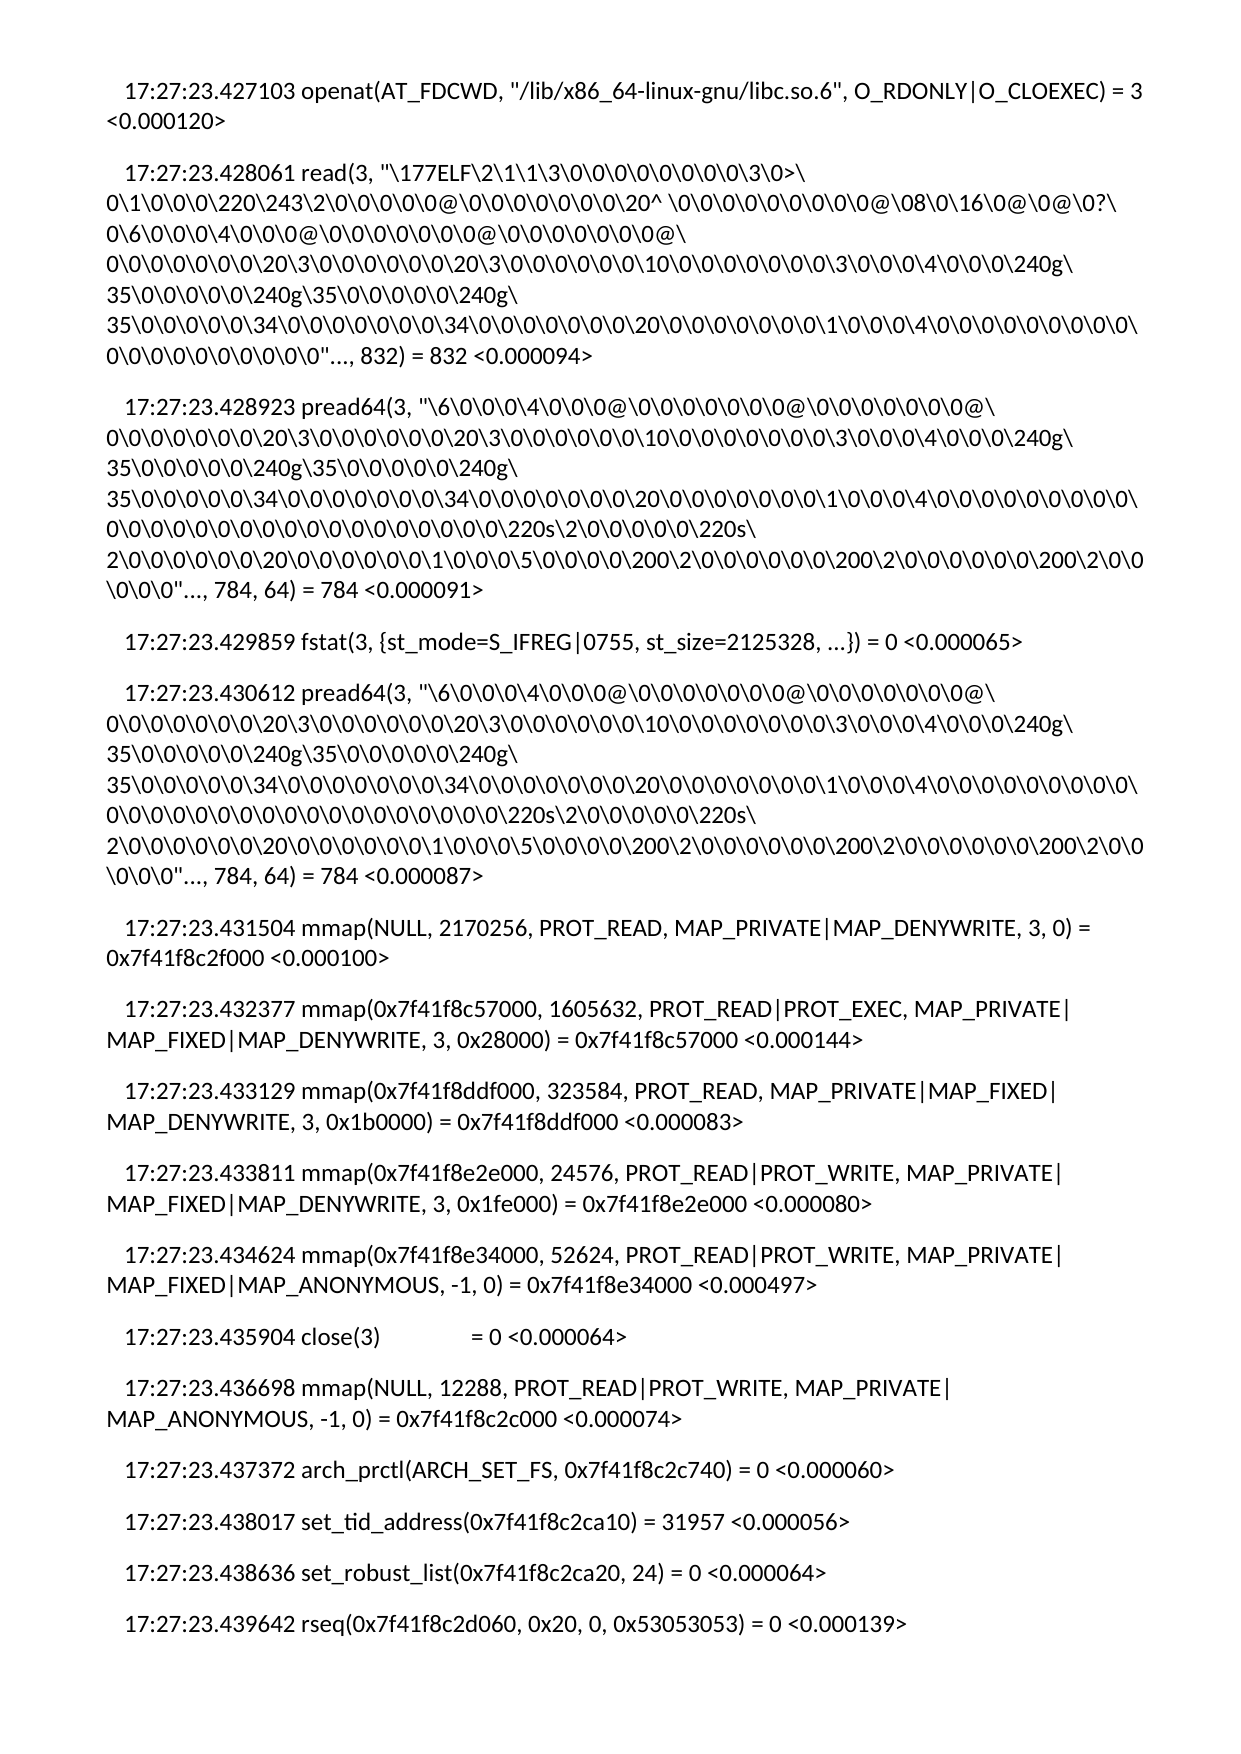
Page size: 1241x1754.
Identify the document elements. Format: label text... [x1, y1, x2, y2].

text 17:27:23.429859 fstat(3, {st_mode=S_IFREG|0755, st_size=2125328, ...}) = 0 <0.000065> [106, 626, 1147, 656]
text 17:27:23.438636 set_robust_list(0x7f41f8c2ca20, 24) = 0 <0.000064> [106, 1557, 1147, 1587]
text 17:27:23.428061 read(3, "\177ELF\2\1\1\3\0\0\0\0\0\0\0\0\3\0>\0\1\0\0\0\220\243\2\0\0\0\0\0@\0\0\0\0\0\0\0\20^ \0\0\0\0\0\0\0\0\0@\08\0\16\0@\0@\0?\0\6\0\0\0\4\0\0\0@\0\0\0\0\0\0\0@\0\0\0\0\0\0\0@\0\0\0\0\0\0\0\20\3\0\0\0\0\0\0\20\3\0\0\0\0\0\0\10\0\0\0\0\0\0\0\3\0\0\0\4\0\0\0\240g\35\0\0\0\0\0\240g\35\0\0\0\0\0\240g\35\0\0\0\0\0\34\0\0\0\0\0\0\0\34\0\0\0\0\0\0\0\20\0\0\0\0\0\0\0\1\0\0\0\4\0\0\0\0\0\0\0\0\0\0\0\0\0\0\0\0\0\0\0"..., 832) = 832 <0.000094> [106, 157, 1147, 371]
text 17:27:23.433811 mmap(0x7f41f8e2e000, 24576, PROT_READ|PROT_WRITE, MAP_PRIVATE|MAP_FIXED|MAP_DENYWRITE, 3, 0x1fe000) = 0x7f41f8e2e000 <0.000080> [106, 1157, 1147, 1218]
text 17:27:23.428923 pread64(3, "\6\0\0\0\4\0\0\0@\0\0\0\0\0\0\0@\0\0\0\0\0\0\0@\0\0\0\0\0\0\0\20\3\0\0\0\0\0\0\20\3\0\0\0\0\0\0\10\0\0\0\0\0\0\0\3\0\0\0\4\0\0\0\240g\35\0\0\0\0\0\240g\35\0\0\0\0\0\240g\35\0\0\0\0\0\34\0\0\0\0\0\0\0\34\0\0\0\0\0\0\0\20\0\0\0\0\0\0\0\1\0\0\0\4\0\0\0\0\0\0\0\0\0\0\0\0\0\0\0\0\0\0\0\0\0\0\0\0\0\0\0\220s\2\0\0\0\0\0\220s\2\0\0\0\0\0\0\20\0\0\0\0\0\0\1\0\0\0\5\0\0\0\0\200\2\0\0\0\0\0\0\200\2\0\0\0\0\0\0\200\2\0\0\0\0\0"..., 784, 64) = 784 <0.000091> [106, 391, 1147, 605]
text 17:27:23.438017 set_tid_address(0x7f41f8c2ca10) = 31957 <0.000056> [106, 1506, 1147, 1536]
text 17:27:23.439642 rseq(0x7f41f8c2d060, 0x20, 0, 0x53053053) = 0 <0.000139> [106, 1608, 1147, 1639]
text 17:27:23.437372 arch_prctl(ARCH_SET_FS, 0x7f41f8c2c740) = 0 <0.000060> [106, 1454, 1147, 1485]
text 17:27:23.430612 pread64(3, "\6\0\0\0\4\0\0\0@\0\0\0\0\0\0\0@\0\0\0\0\0\0\0@\0\0\0\0\0\0\0\20\3\0\0\0\0\0\0\20\3\0\0\0\0\0\0\10\0\0\0\0\0\0\0\3\0\0\0\4\0\0\0\240g\35\0\0\0\0\0\240g\35\0\0\0\0\0\240g\35\0\0\0\0\0\34\0\0\0\0\0\0\0\34\0\0\0\0\0\0\0\20\0\0\0\0\0\0\0\1\0\0\0\4\0\0\0\0\0\0\0\0\0\0\0\0\0\0\0\0\0\0\0\0\0\0\0\0\0\0\0\220s\2\0\0\0\0\0\220s\2\0\0\0\0\0\0\20\0\0\0\0\0\0\1\0\0\0\5\0\0\0\0\200\2\0\0\0\0\0\0\200\2\0\0\0\0\0\0\200\2\0\0\0\0\0"..., 784, 64) = 784 <0.000087> [106, 677, 1147, 891]
text 17:27:23.432377 mmap(0x7f41f8c57000, 1605632, PROT_READ|PROT_EXEC, MAP_PRIVATE|MAP_FIXED|MAP_DENYWRITE, 3, 0x28000) = 0x7f41f8c57000 <0.000144> [106, 993, 1147, 1054]
text 17:27:23.433129 mmap(0x7f41f8ddf000, 323584, PROT_READ, MAP_PRIVATE|MAP_FIXED|MAP_DENYWRITE, 3, 0x1b0000) = 0x7f41f8ddf000 <0.000083> [106, 1075, 1147, 1136]
text 17:27:23.436698 mmap(NULL, 12288, PROT_READ|PROT_WRITE, MAP_PRIVATE|MAP_ANONYMOUS, -1, 0) = 0x7f41f8c2c000 <0.000074> [106, 1372, 1147, 1433]
text 17:27:23.431504 mmap(NULL, 2170256, PROT_READ, MAP_PRIVATE|MAP_DENYWRITE, 3, 0) = 0x7f41f8c2f000 <0.000100> [106, 912, 1147, 973]
text 17:27:23.427103 openat(AT_FDCWD, "/lib/x86_64-linux-gnu/libc.so.6", O_RDONLY|O_CLOEXEC) = 3 <0.000120> [106, 75, 1147, 136]
text 17:27:23.435904 close(3) = 0 <0.000064> [106, 1321, 1147, 1352]
text 17:27:23.434624 mmap(0x7f41f8e34000, 52624, PROT_READ|PROT_WRITE, MAP_PRIVATE|MAP_FIXED|MAP_ANONYMOUS, -1, 0) = 0x7f41f8e34000 <0.000497> [106, 1239, 1147, 1300]
